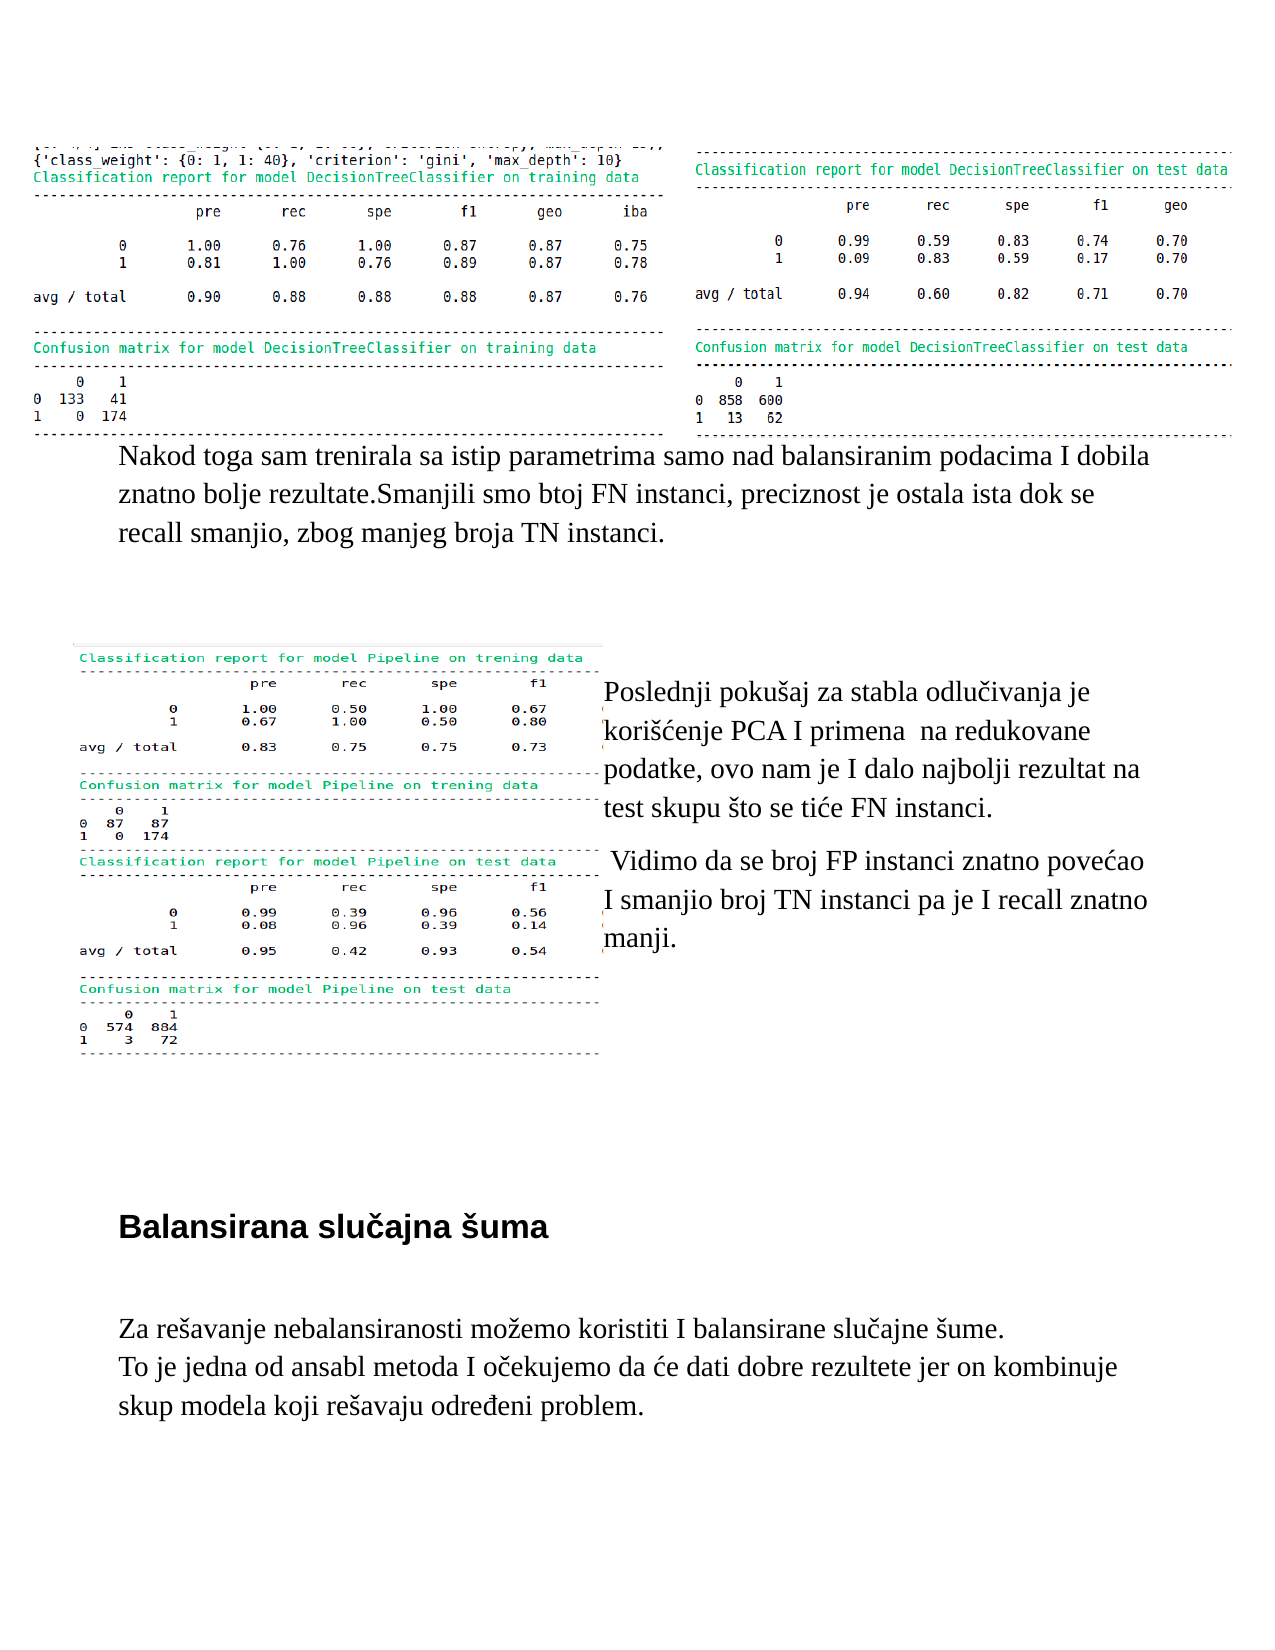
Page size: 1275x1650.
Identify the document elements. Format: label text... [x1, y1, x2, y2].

text Nakod toga sam trenirala sa istip parametrima samo nad balansiranim podacima I dobila znatno bolje rezultate.Smanjili smo btoj FN instanci, preciznost je ostala ista dok se recall smanjio, zbog manjeg broja TN instanci. [118, 437, 1157, 549]
text Vidimo da se broj FP instanci znatno povećao I smanjio broj TN instanci pa je I recall znatno manji. [352, 843, 1157, 954]
picture [40, 643, 352, 1056]
text Za rešavanje nebalansiranosti možemo koristiti I balansirane slučajne šume. To je jedna od ansabl metoda I očekujemo da će dati dobre rezultete jer on kombinuje skup modela koji rešavaju određeni problem. [118, 1311, 1157, 1422]
subtitle Balansirana slučajna šuma [118, 1207, 1157, 1245]
text Poslednji pokušaj za stabla odlučivanja je korišćenje PCA I primena na redukovane podatke, ovo nam je I dalo najbolji rezultat na test skupu što se tiće FN instanci. [352, 674, 1157, 824]
picture [26, 147, 1232, 438]
text [118, 118, 1157, 147]
